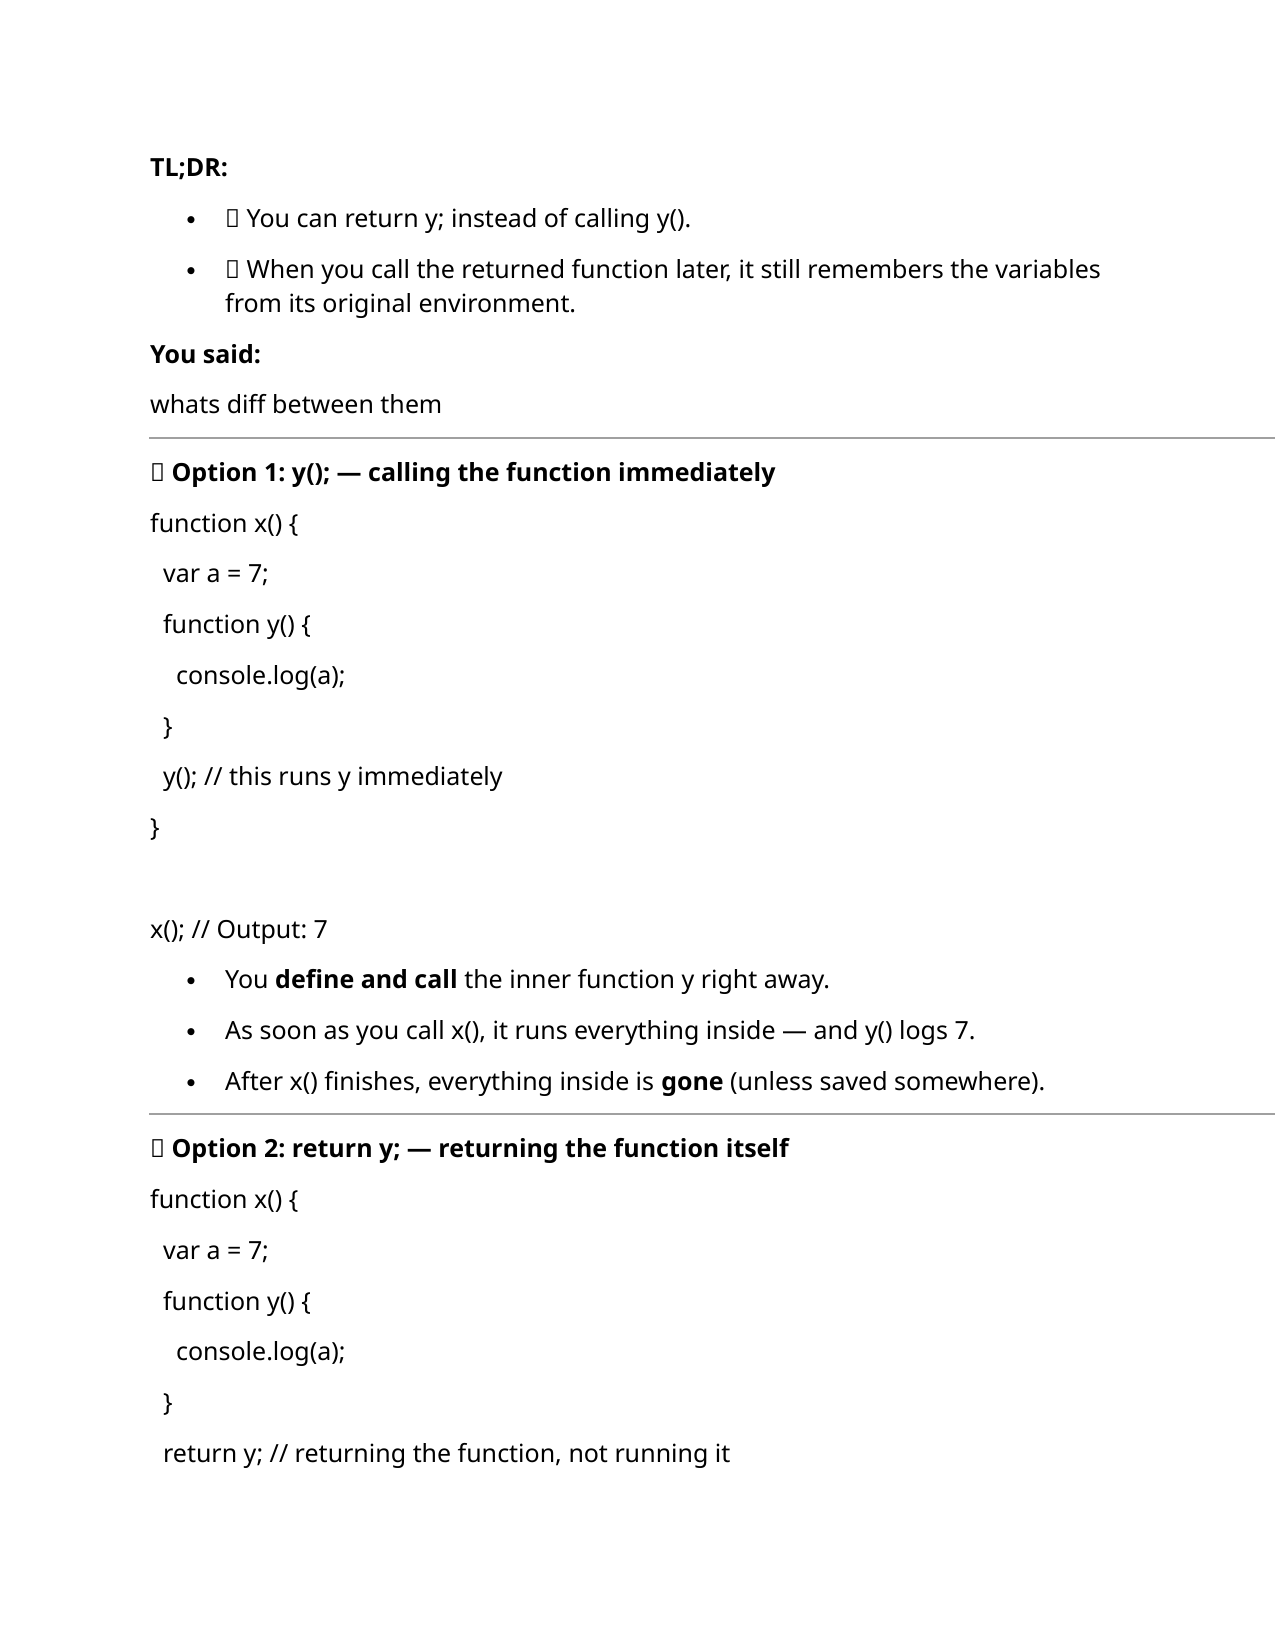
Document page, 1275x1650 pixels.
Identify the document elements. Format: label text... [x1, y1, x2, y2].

text function x() { [150, 1182, 1125, 1216]
list ✅ You can return y; instead of calling y(). [187, 201, 1125, 235]
text TL;DR: [150, 150, 1125, 184]
text function y() { [150, 1283, 1125, 1317]
list As soon as you call x(), it runs everything inside — and y() logs 7. [187, 1013, 1125, 1047]
text } [150, 1385, 1125, 1419]
text function x() { [150, 505, 1125, 539]
text You said: [150, 336, 1125, 370]
text var a = 7; [150, 556, 1125, 590]
text whats diff between them [150, 387, 1125, 421]
text x(); // Output: 7 [150, 911, 1125, 945]
list After x() finishes, everything inside is gone (unless saved somewhere). [187, 1063, 1125, 1097]
list You define and call the inner function y right away. [187, 962, 1125, 996]
text console.log(a); [150, 1334, 1125, 1368]
text console.log(a); [150, 658, 1125, 692]
text y(); // this runs y immediately [150, 759, 1125, 793]
text var a = 7; [150, 1233, 1125, 1267]
list ✅ When you call the returned function later, it still remembers the variables from its original environment. [187, 251, 1125, 319]
text } [150, 708, 1125, 742]
text 🔹 Option 1: y(); — calling the function immediately [150, 455, 1125, 489]
text function y() { [150, 607, 1125, 641]
text return y; // returning the function, not running it [150, 1436, 1125, 1469]
text 🔹 Option 2: return y; — returning the function itself [150, 1131, 1125, 1165]
text } [150, 810, 1125, 844]
